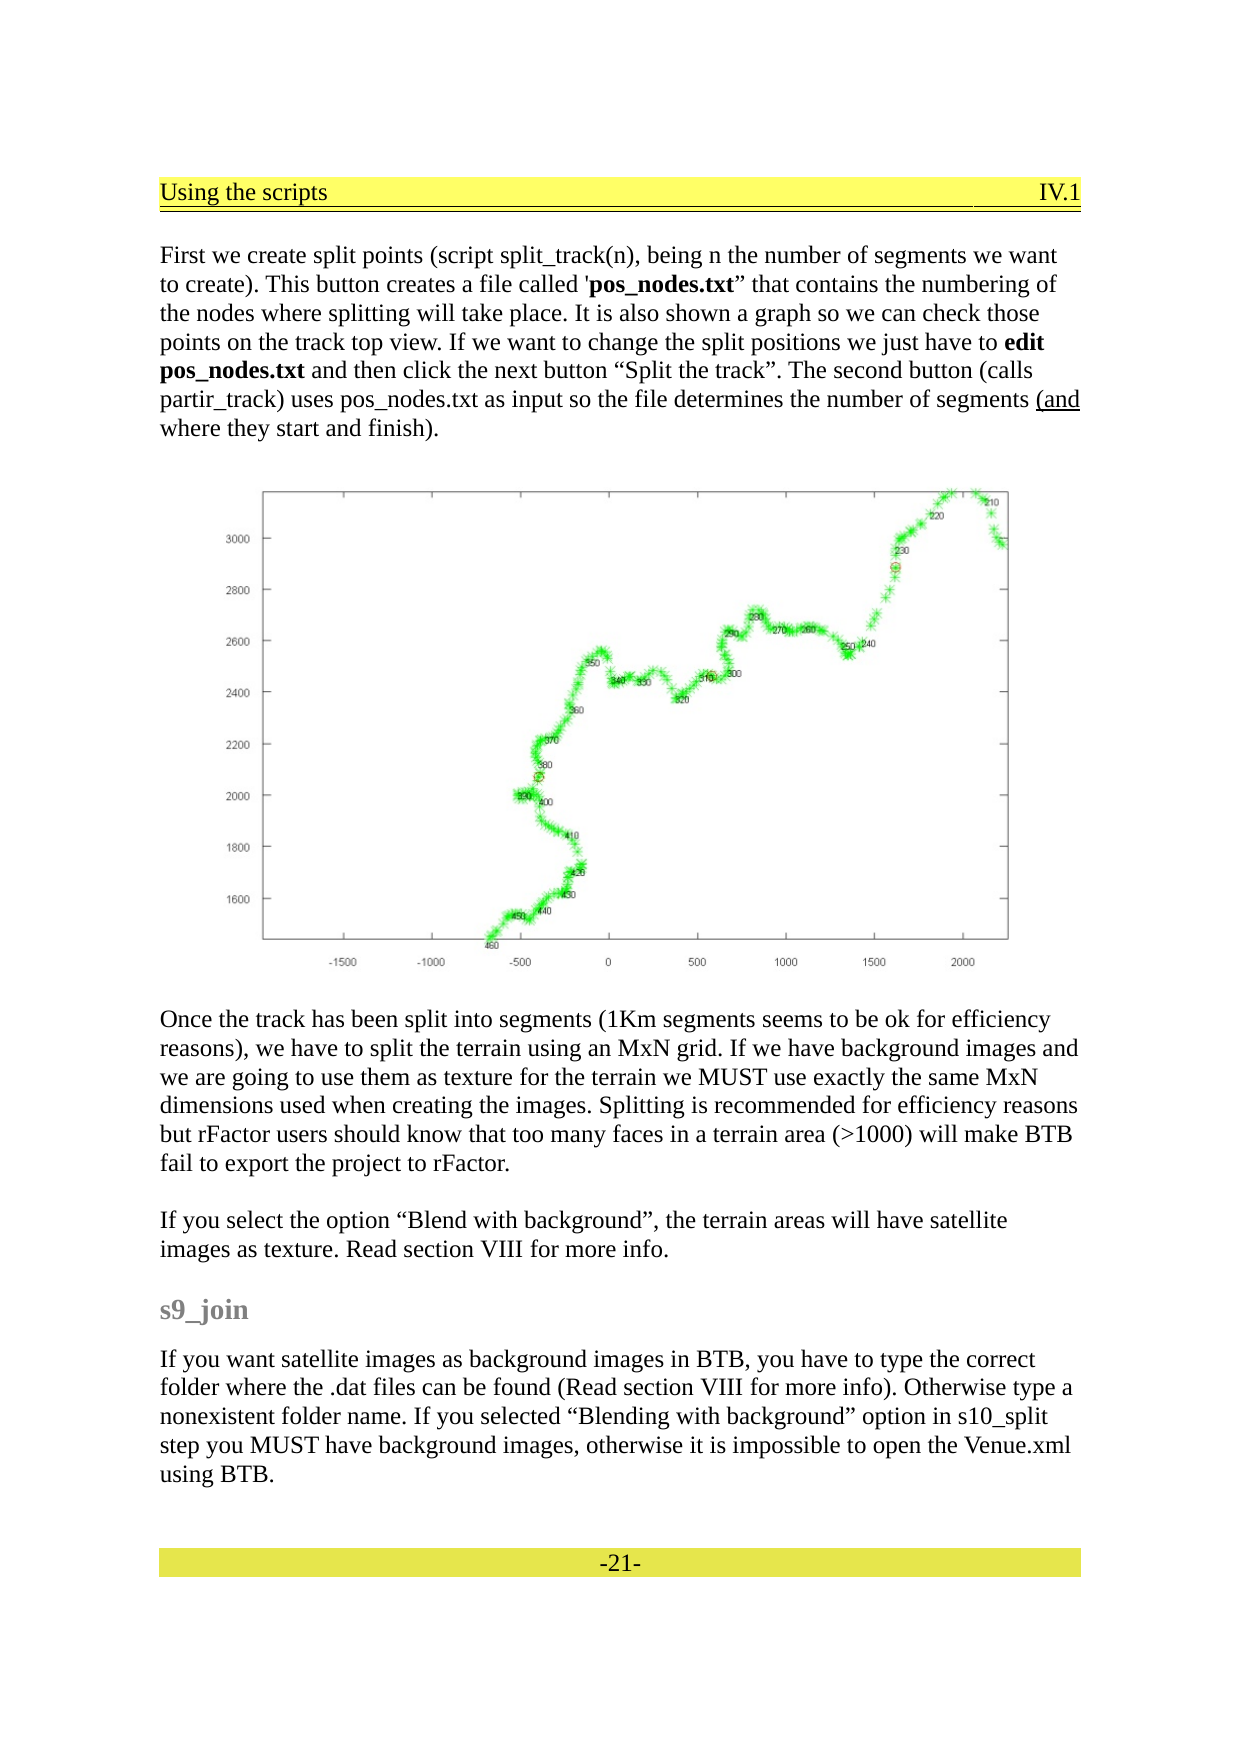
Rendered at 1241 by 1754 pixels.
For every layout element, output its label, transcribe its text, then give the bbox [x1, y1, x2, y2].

subtitle s9_join [159, 1292, 1081, 1326]
text Once the track has been split into segments (1Km segments seems to be ok for efficiency reasons), we have to split the terrain using an MxN grid. If we have background images and we are going to use them as texture for the terrain we MUST use exactly the same MxN dimensions used when creating the images. Splitting is recommended for efficiency reasons but rFactor users should know that too many faces in a terrain area (>1000) will make BTB fail to export the project to rFactor. [159, 1004, 1081, 1177]
text First we create split points (script split_track(n), being n the number of segments we want to create). This button creates a file called 'pos_nodes.txt” that contains the numbering of the nodes where splitting will take place. It is also shown a graph so we can check those points on the track top view. If we want to change the split positions we just have to edit pos_nodes.txt and then click the next button “Split the track”. The second button (calls partir_track) uses pos_nodes.txt as input so the file determines the number of segments (and where they start and finish). [159, 240, 1081, 442]
text If you want satellite images as background images in BTB, you have to type the correct folder where the .dat files can be found (Read section VIII for more info). Otherwise type a nonexistent folder name. If you selected “Blending with background” option in s10_split step you MUST have background images, otherwise it is impossible to open the Venue.xml using BTB. [159, 1344, 1081, 1487]
picture [216, 472, 1025, 974]
text If you select the option “Blend with background”, the terrain areas will have satellite images as texture. Read section VIII for more info. [159, 1206, 1081, 1263]
